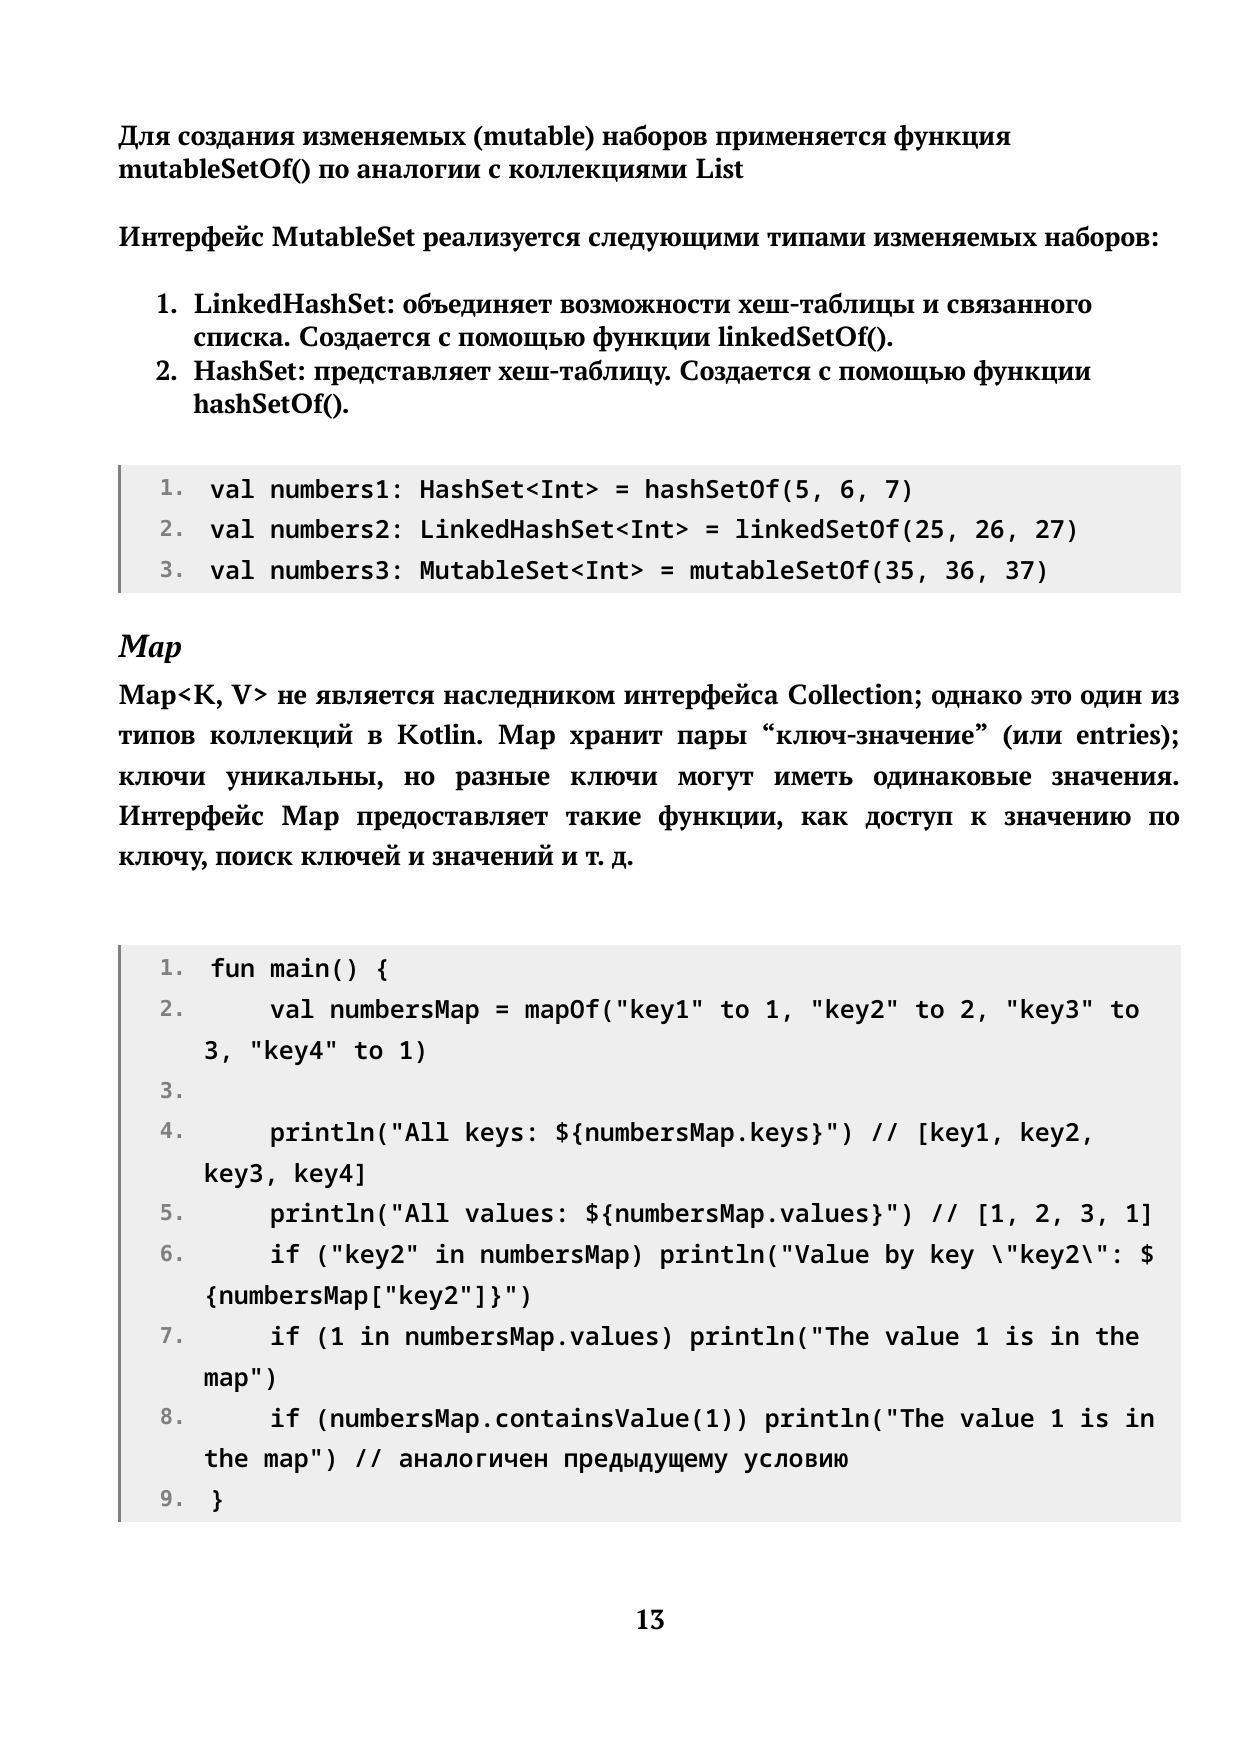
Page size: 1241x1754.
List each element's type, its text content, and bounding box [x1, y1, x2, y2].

list val numbers1: HashSet<Int> = hashSetOf(5, 6, 7) [121, 465, 1181, 505]
list println("All keys: ${numbersMap.keys}") // [key1, key2, key3, key4] [121, 1108, 1181, 1189]
list LinkedHashSet: объединяет возможности хеш-таблицы и связанного списка. Создается с помощью функции linkedSetOf(). [156, 286, 1181, 353]
list if (numbersMap.containsValue(1)) println("The value 1 is in the map") // аналогичен предыдущему условию [121, 1394, 1181, 1475]
list HashSet: представляет хеш-таблицу. Создается с помощью функции hashSetOf(). [156, 353, 1181, 420]
text Интерфейс MutableSet реализуется следующими типами изменяемых наборов: [118, 219, 1181, 252]
list } [121, 1476, 1181, 1522]
list val numbers2: LinkedHashSet<Int> = linkedSetOf(25, 26, 27) [121, 506, 1181, 546]
list fun main() { [121, 945, 1181, 985]
list val numbers3: MutableSet<Int> = mutableSetOf(35, 36, 37) [121, 547, 1181, 593]
list if (1 in numbersMap.values) println("The value 1 is in the map") [121, 1313, 1181, 1393]
list if ("key2" in numbersMap) println("Value by key \"key2\": ${numbersMap["key2"]}") [121, 1231, 1181, 1312]
list println("All values: ${numbersMap.values}") // [1, 2, 3, 1] [121, 1190, 1181, 1230]
text Map<K, V> не является наследником интерфейса Collection; однако это один из типов коллекций в Kotlin. Map хранит пары “ключ-значение” (или entries); ключи уникальны, но разные ключи могут иметь одинаковые значения. Интерфейс Map предоставляет такие функции, как доступ к значению по ключу, поиск ключей и значений и т. д. [118, 677, 1181, 872]
list val numbersMap = mapOf("key1" to 1, "key2" to 2, "key3" to 3, "key4" to 1) [121, 986, 1181, 1067]
subtitle Map [118, 626, 1181, 665]
text Для создания изменяемых (mutable) наборов применяется функция mutableSetOf() по аналогии с коллекциями List [118, 118, 1181, 185]
